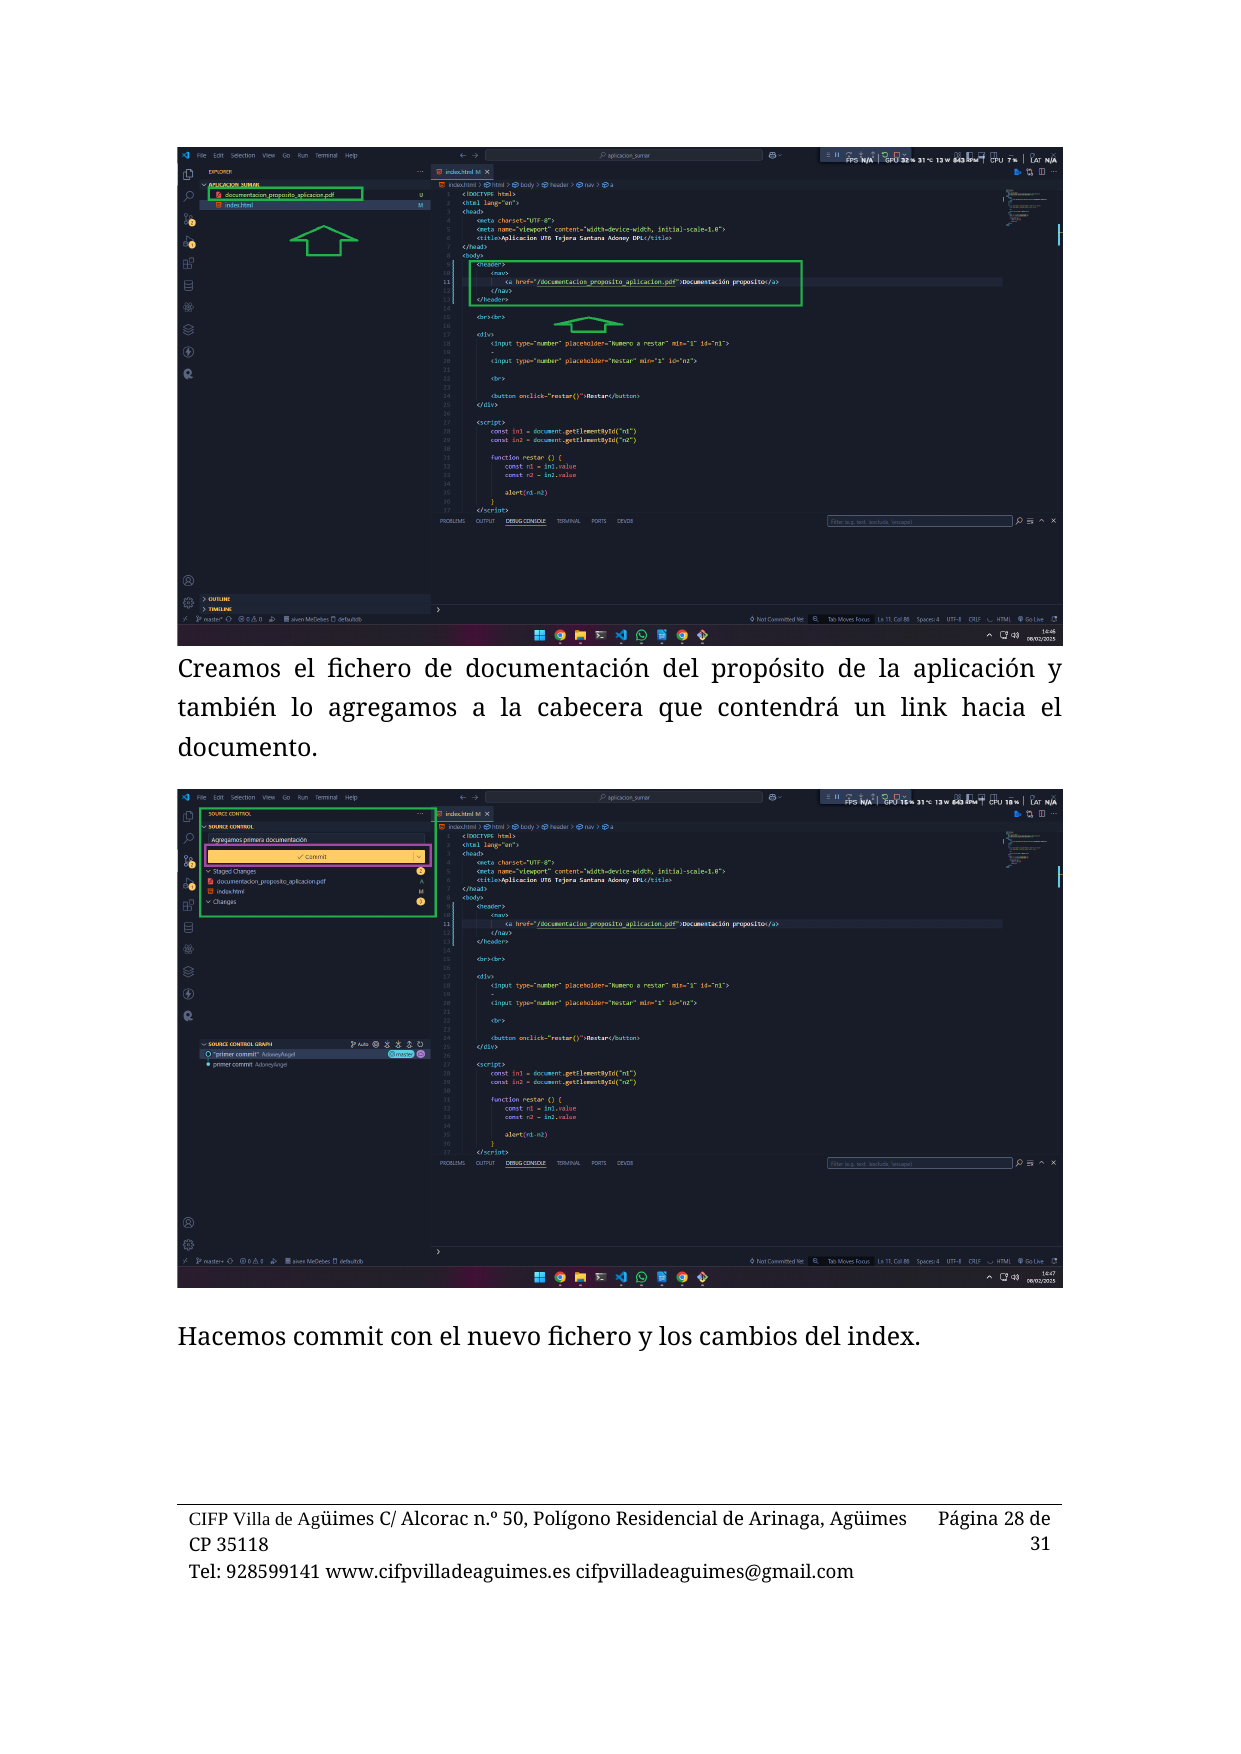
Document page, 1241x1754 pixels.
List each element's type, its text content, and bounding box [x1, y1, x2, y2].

picture [177, 147, 1063, 646]
picture [177, 789, 1063, 1288]
text Creamos el fichero de documentación del propósito de la aplicación y también lo agregamos a la cabecera que contendrá un link hacia el documento. [177, 646, 1063, 763]
text Hacemos commit con el nuevo fichero y los cambios del index. [177, 1288, 1063, 1353]
